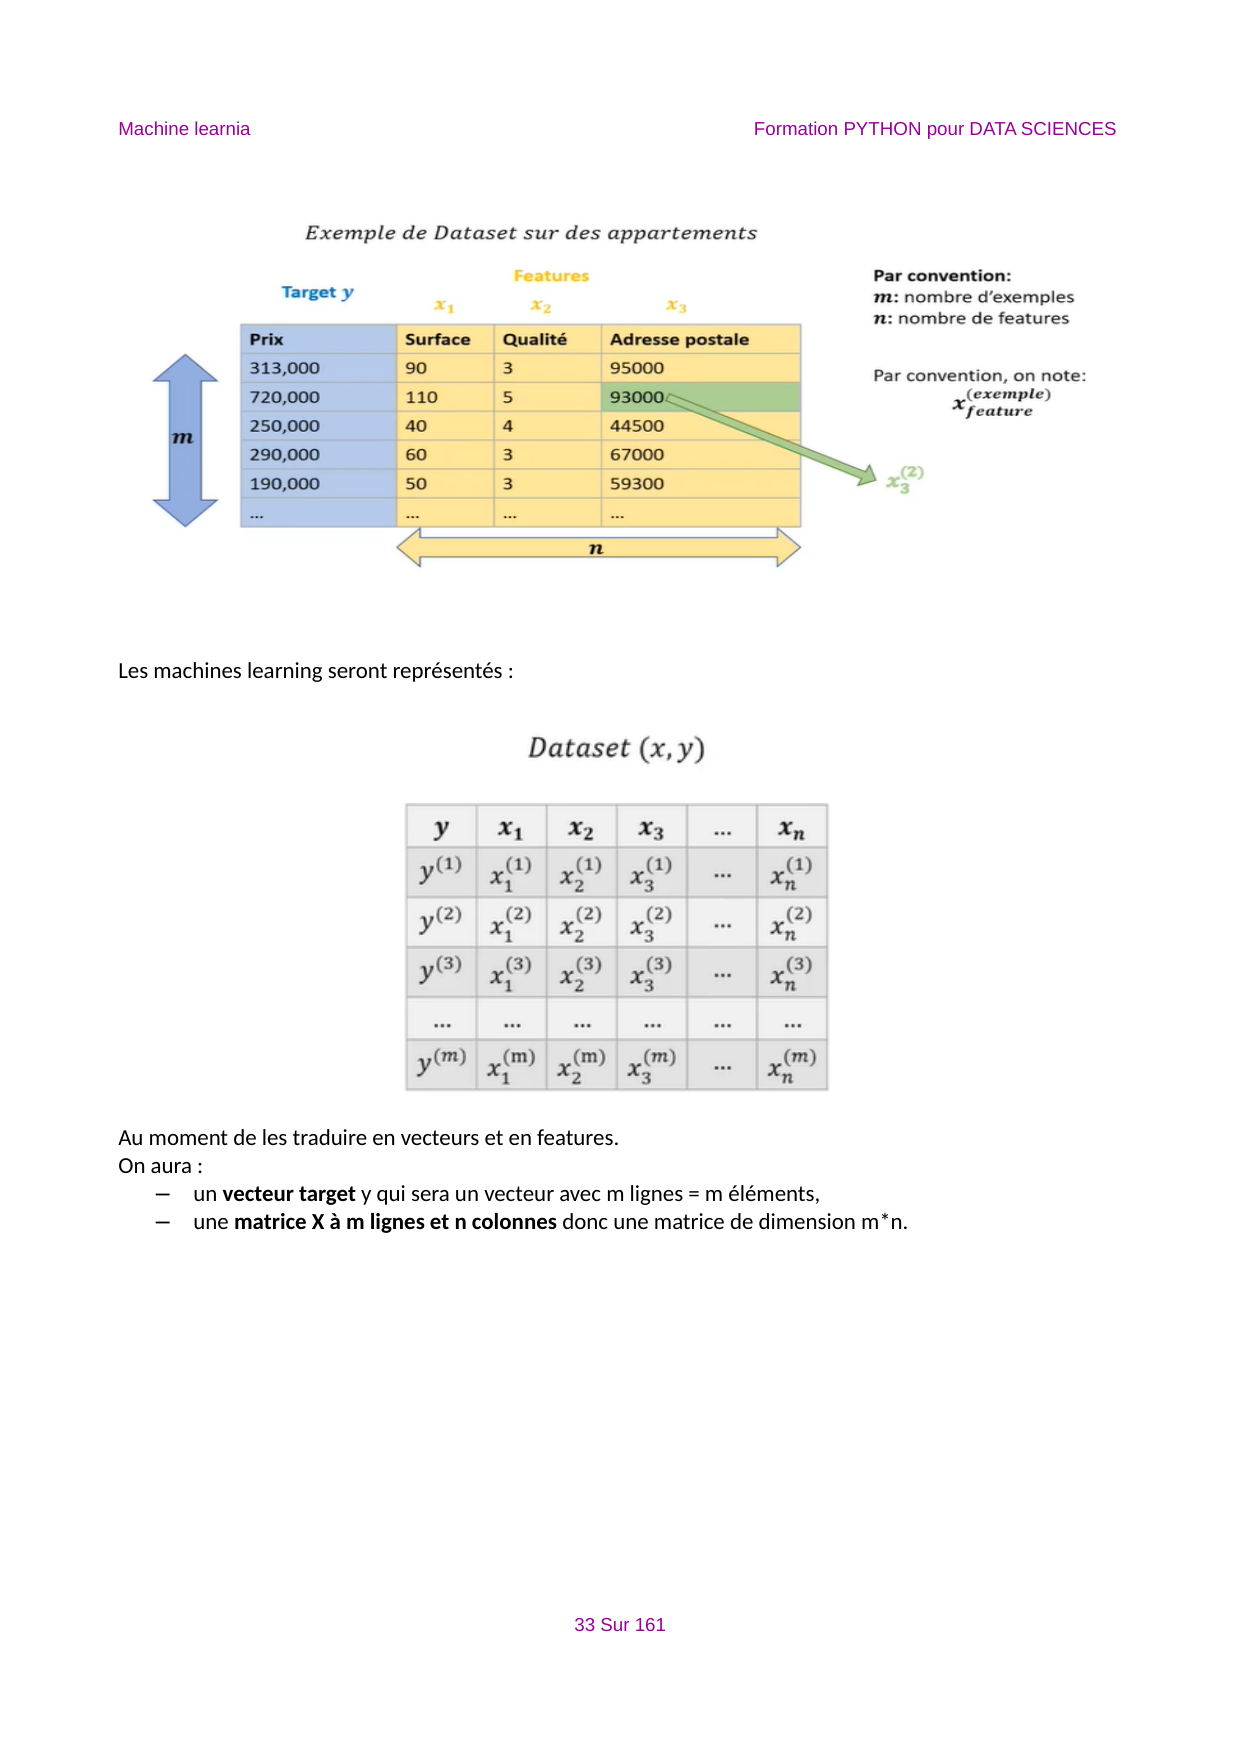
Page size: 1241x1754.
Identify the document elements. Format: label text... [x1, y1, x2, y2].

list un vecteur target y qui sera un vecteur avec m lignes = m éléments, [156, 1179, 1122, 1207]
picture [377, 711, 863, 1123]
text Les machines learning seront représentés : [118, 656, 1122, 684]
text Au moment de les traduire en vecteurs et en features. On aura : [118, 1116, 1122, 1179]
picture [118, 200, 1122, 600]
list une matrice X à m lignes et n colonnes donc une matrice de dimension m*n. [156, 1207, 1122, 1235]
